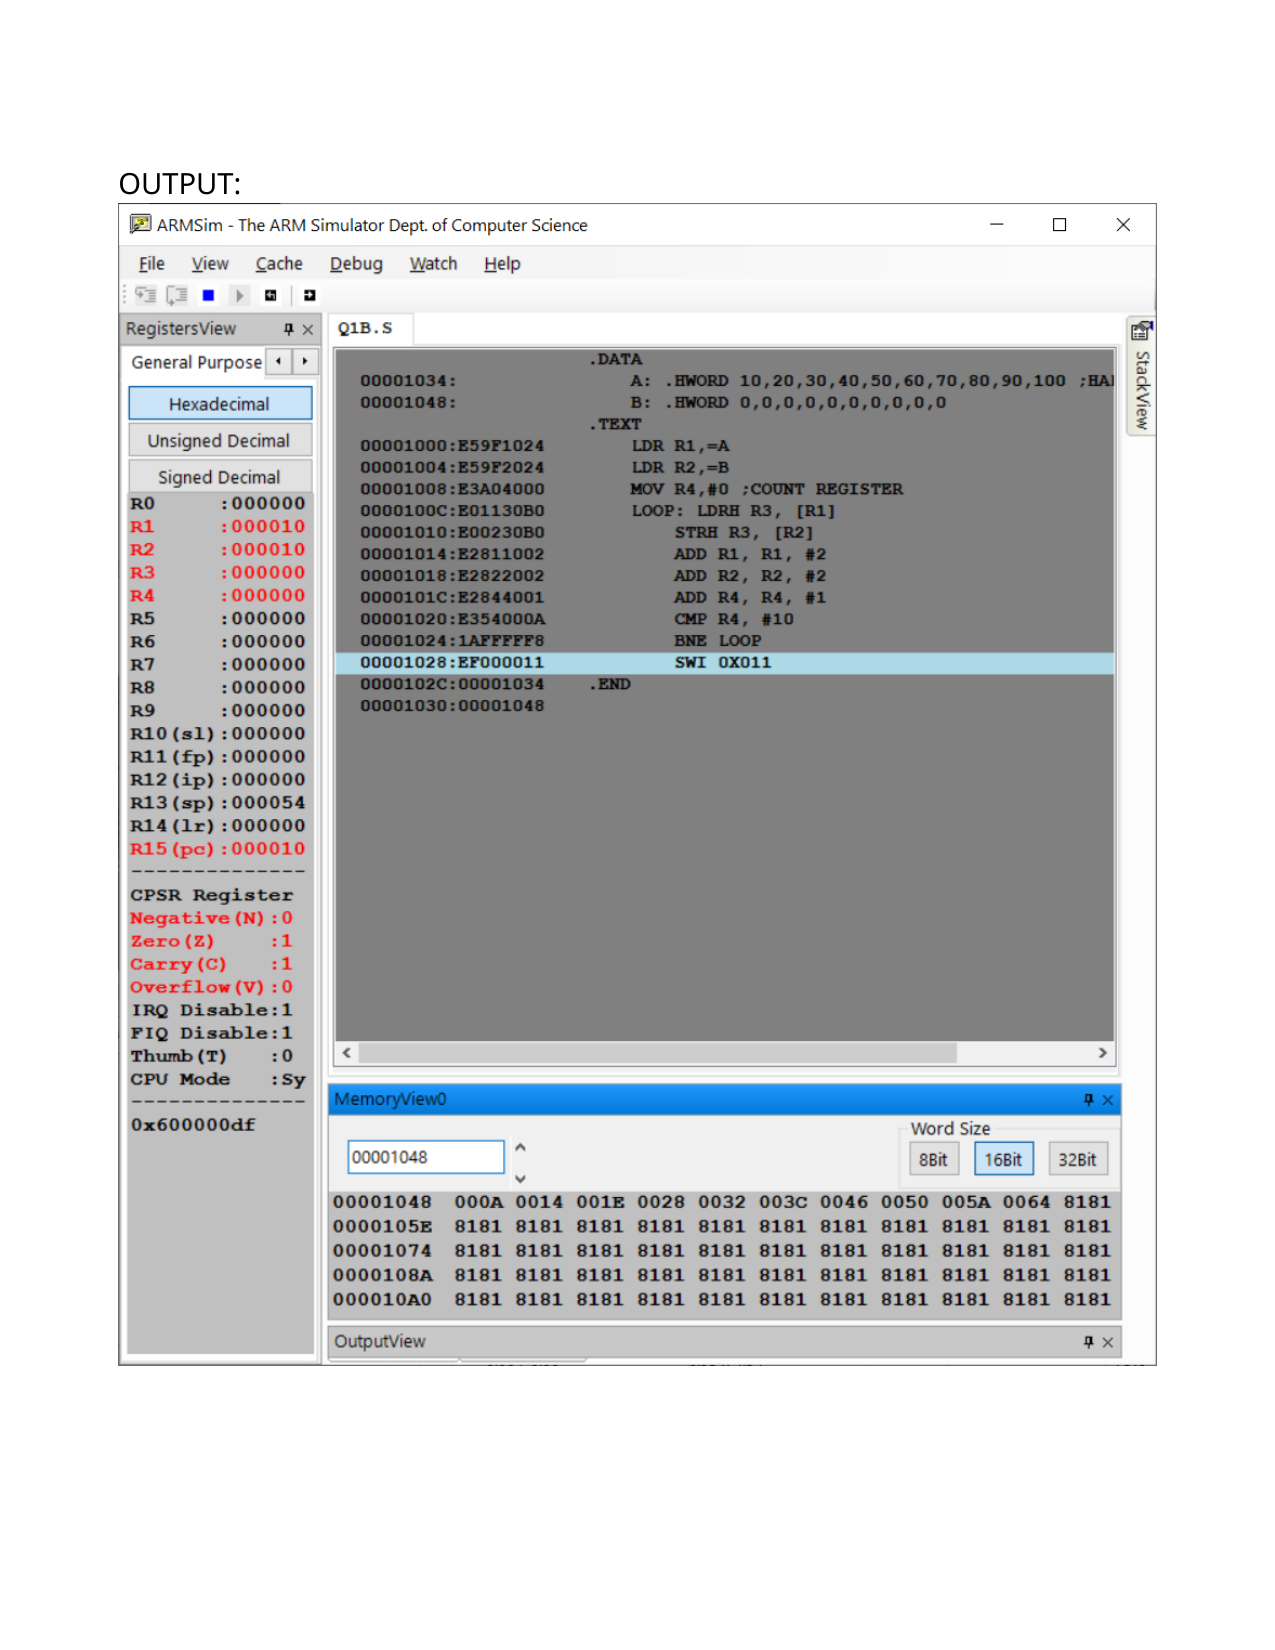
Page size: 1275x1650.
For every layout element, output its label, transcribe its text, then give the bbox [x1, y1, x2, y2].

text OUTPUT: [118, 163, 1157, 203]
picture [118, 203, 1157, 1366]
